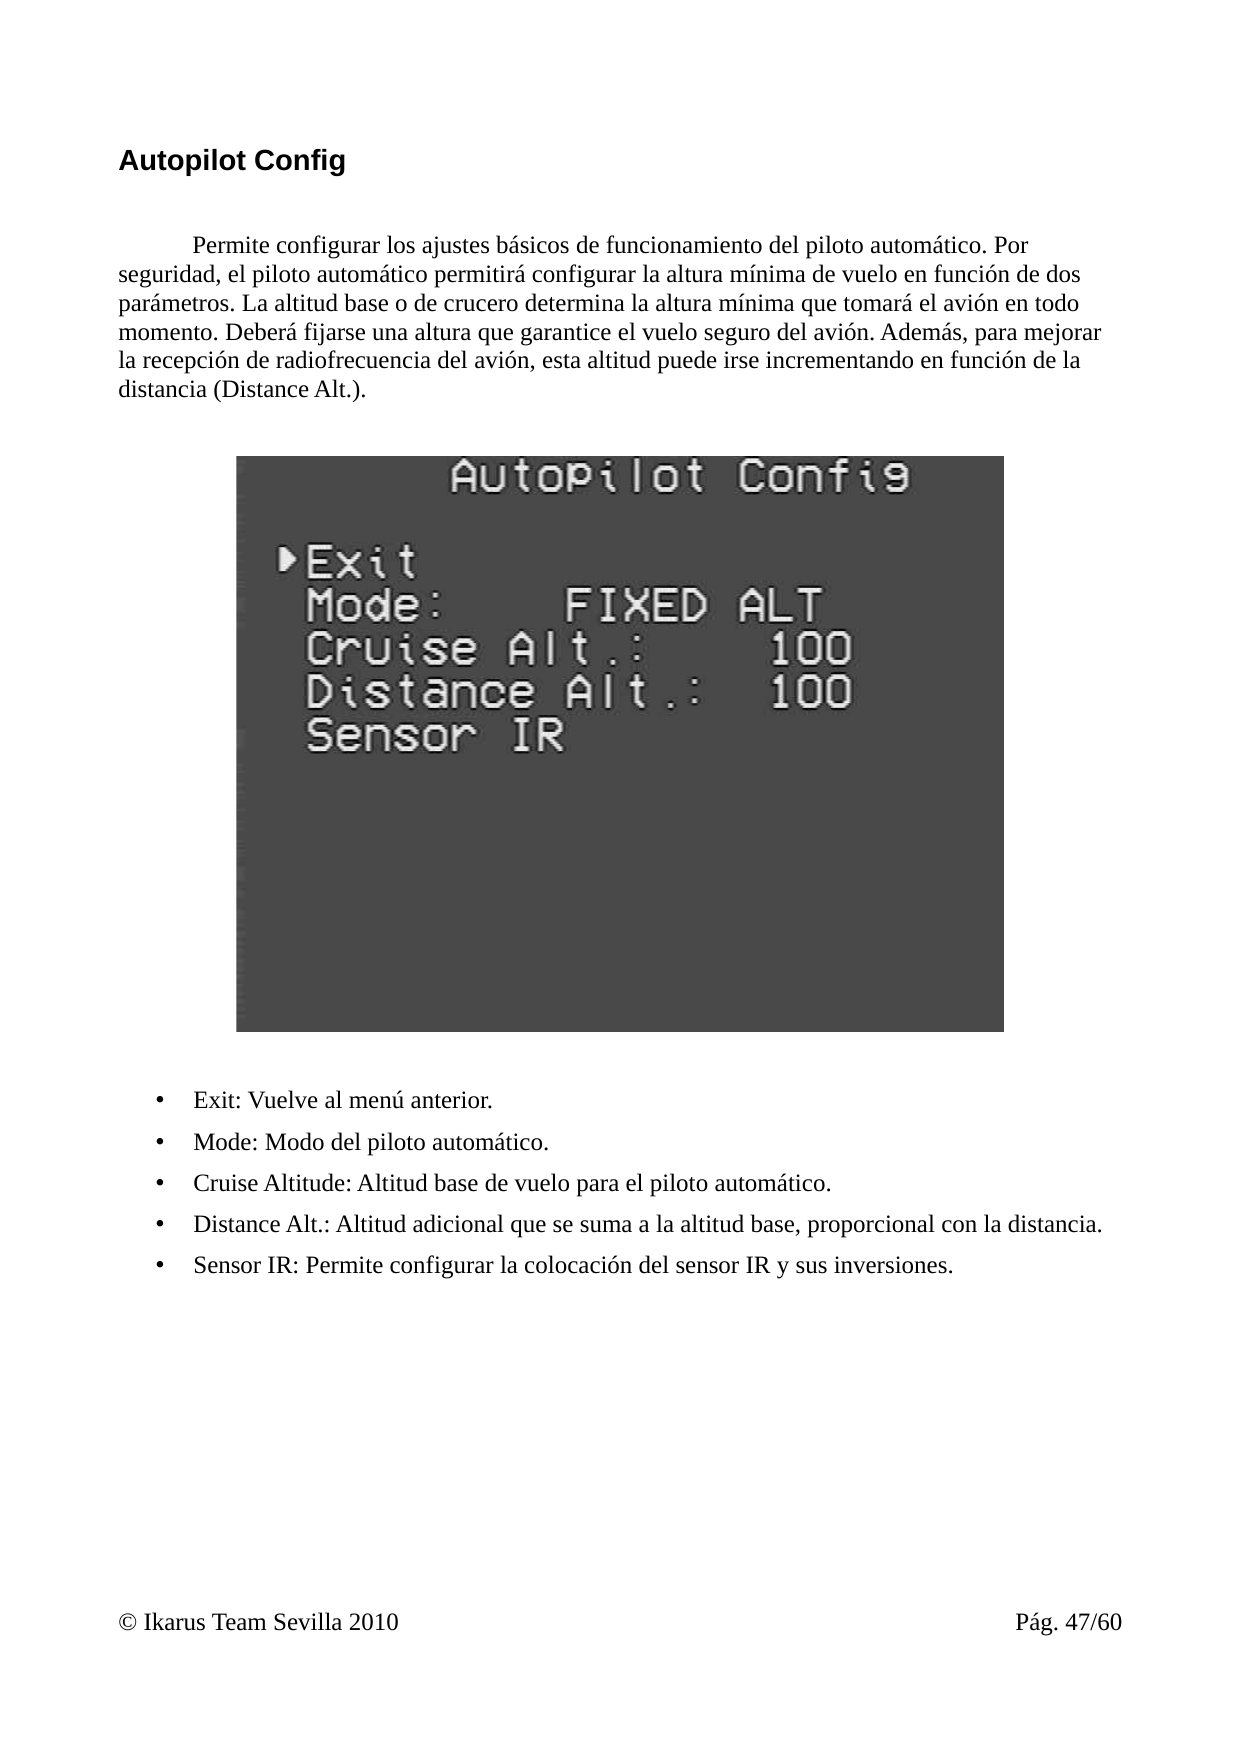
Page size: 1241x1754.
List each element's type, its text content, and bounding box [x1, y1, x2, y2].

subtitle Autopilot Config [118, 143, 1122, 177]
list Exit: Vuelve al menú anterior. [156, 1086, 1122, 1114]
text Permite configurar los ajustes básicos de funcionamiento del piloto automático. Por seguridad, el piloto automático permitirá configurar la altura mínima de vuelo en función de dos parámetros. La altitud base o de crucero determina la altura mínima que tomará el avión en todo momento. Deberá fijarse una altura que garantice el vuelo seguro del avión. Además, para mejorar la recepción de radiofrecuencia del avión, esta altitud puede irse incrementando en función de la distancia (Distance Alt.). [118, 230, 1122, 403]
list Distance Alt.: Altitud adicional que se suma a la altitud base, proporcional con la distancia. [156, 1209, 1122, 1238]
list Cruise Altitude: Altitud base de vuelo para el piloto automático. [156, 1168, 1122, 1197]
list Mode: Modo del piloto automático. [156, 1127, 1122, 1156]
picture [236, 456, 1004, 1032]
list Sensor IR: Permite configurar la colocación del sensor IR y sus inversiones. [156, 1251, 1122, 1279]
